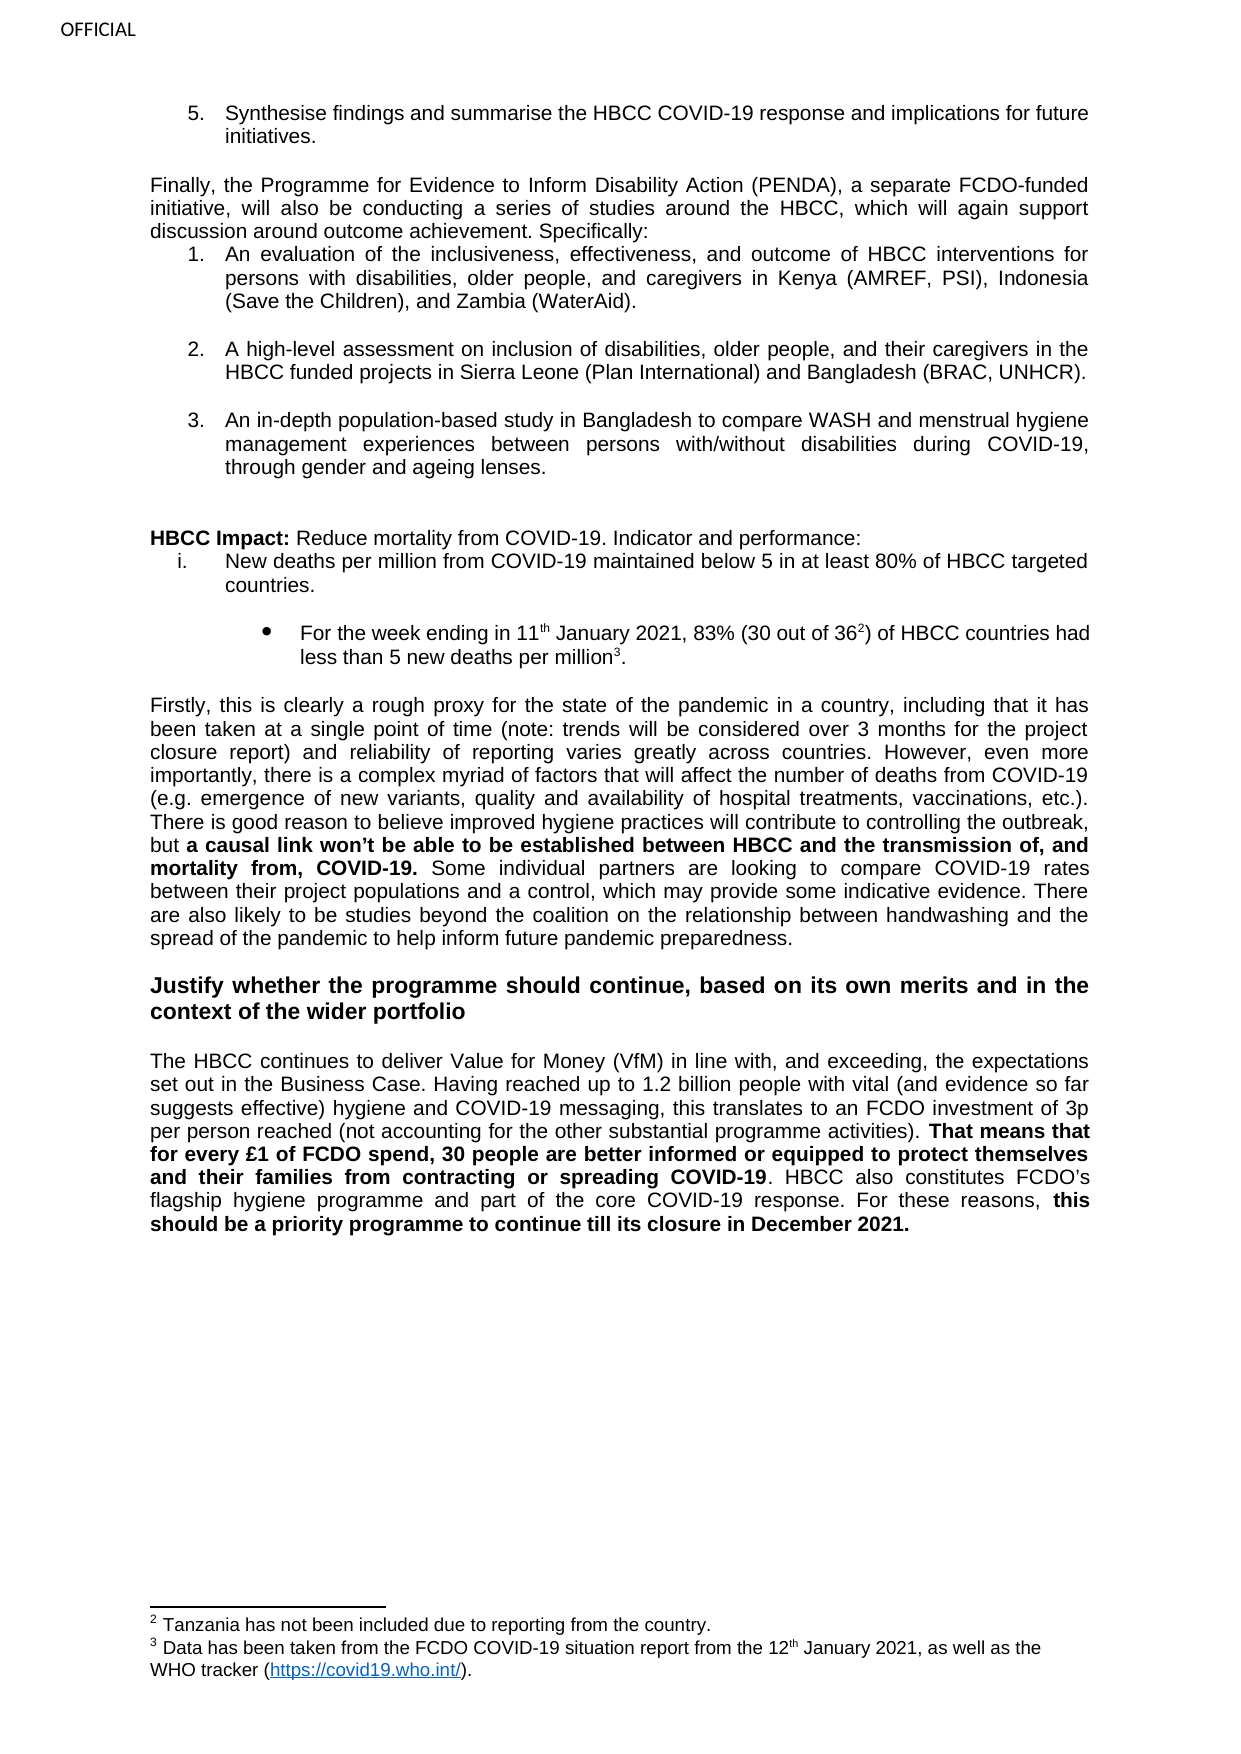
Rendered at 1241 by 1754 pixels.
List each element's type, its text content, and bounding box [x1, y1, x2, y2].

list Data has been taken from the FCDO COVID-19 situation report from the 12th January 2021, as well as the WHO tracker (https://covid19.who.int/). [150, 1636, 1090, 1680]
list For the week ending in 11th January 2021, 83% (30 out of 36) of HBCC countries had less than 5 new deaths per million. [262, 622, 1090, 669]
text Finally, the Programme for Evidence to Inform Disability Action (PENDA), a separate FCDO-funded initiative, will also be conducting a series of studies around the HBCC, which will again support discussion around outcome achievement. Specifically: [150, 173, 1090, 243]
list Synthesise findings and summarise the HBCC COVID-19 response and implications for future initiatives. [187, 102, 1090, 148]
text HBCC Impact: Reduce mortality from COVID-19. Indicator and performance: [150, 527, 1090, 550]
list An evaluation of the inclusiveness, effectiveness, and outcome of HBCC interventions for persons with disabilities, older people, and caregivers in Kenya (AMREF, PSI), Indonesia (Save the Children), and Zambia (WaterAid). [187, 243, 1090, 312]
text The HBCC continues to deliver Value for Money (VfM) in line with, and exceeding, the expectations set out in the Business Case. Having reached up to 1.2 billion people with vital (and evidence so far suggests effective) hygiene and COVID-19 messaging, this translates to an FCDO investment of 3p per person reached (not accounting for the other substantial programme activities). That means that for every £1 of FCDO spend, 30 people are better informed or equipped to protect themselves and their families from contracting or spreading COVID-19. HBCC also constitutes FCDO’s flagship hygiene programme and part of the core COVID-19 response. For these reasons, this should be a priority programme to continue till its closure in December 2021. [150, 1050, 1090, 1236]
text Firstly, this is clearly a rough proxy for the state of the pandemic in a country, including that it has been taken at a single point of time (note: trends will be considered over 3 months for the project closure report) and reliability of reporting varies greatly across countries. However, even more importantly, there is a complex myriad of factors that will affect the number of deaths from COVID-19 (e.g. emergence of new variants, quality and availability of hospital treatments, vaccinations, etc.). There is good reason to believe improved hygiene practices will contribute to controlling the outbreak, but a causal link won’t be able to be established between HBCC and the transmission of, and mortality from, COVID-19. Some individual partners are looking to compare COVID-19 rates between their project populations and a control, which may provide some indicative evidence. There are also likely to be studies beyond the coalition on the relationship between handwashing and the spread of the pandemic to help inform future pandemic preparedness. [150, 694, 1090, 949]
list New deaths per million from COVID-19 maintained below 5 in at least 80% of HBCC targeted countries. [187, 550, 1090, 597]
list Tanzania has not been included due to reporting from the country. [150, 1613, 1090, 1636]
list An in-depth population-based study in Bangladesh to compare WASH and menstrual hygiene management experiences between persons with/without disabilities during COVID-19, through gender and ageing lenses. [187, 409, 1090, 479]
list A high-level assessment on inclusion of disabilities, older people, and their caregivers in the HBCC funded projects in Sierra Leone (Plan International) and Bangladesh (BRAC, UNHCR). [187, 337, 1090, 384]
text Justify whether the programme should continue, based on its own merits and in the context of the wider portfolio [150, 973, 1090, 1024]
